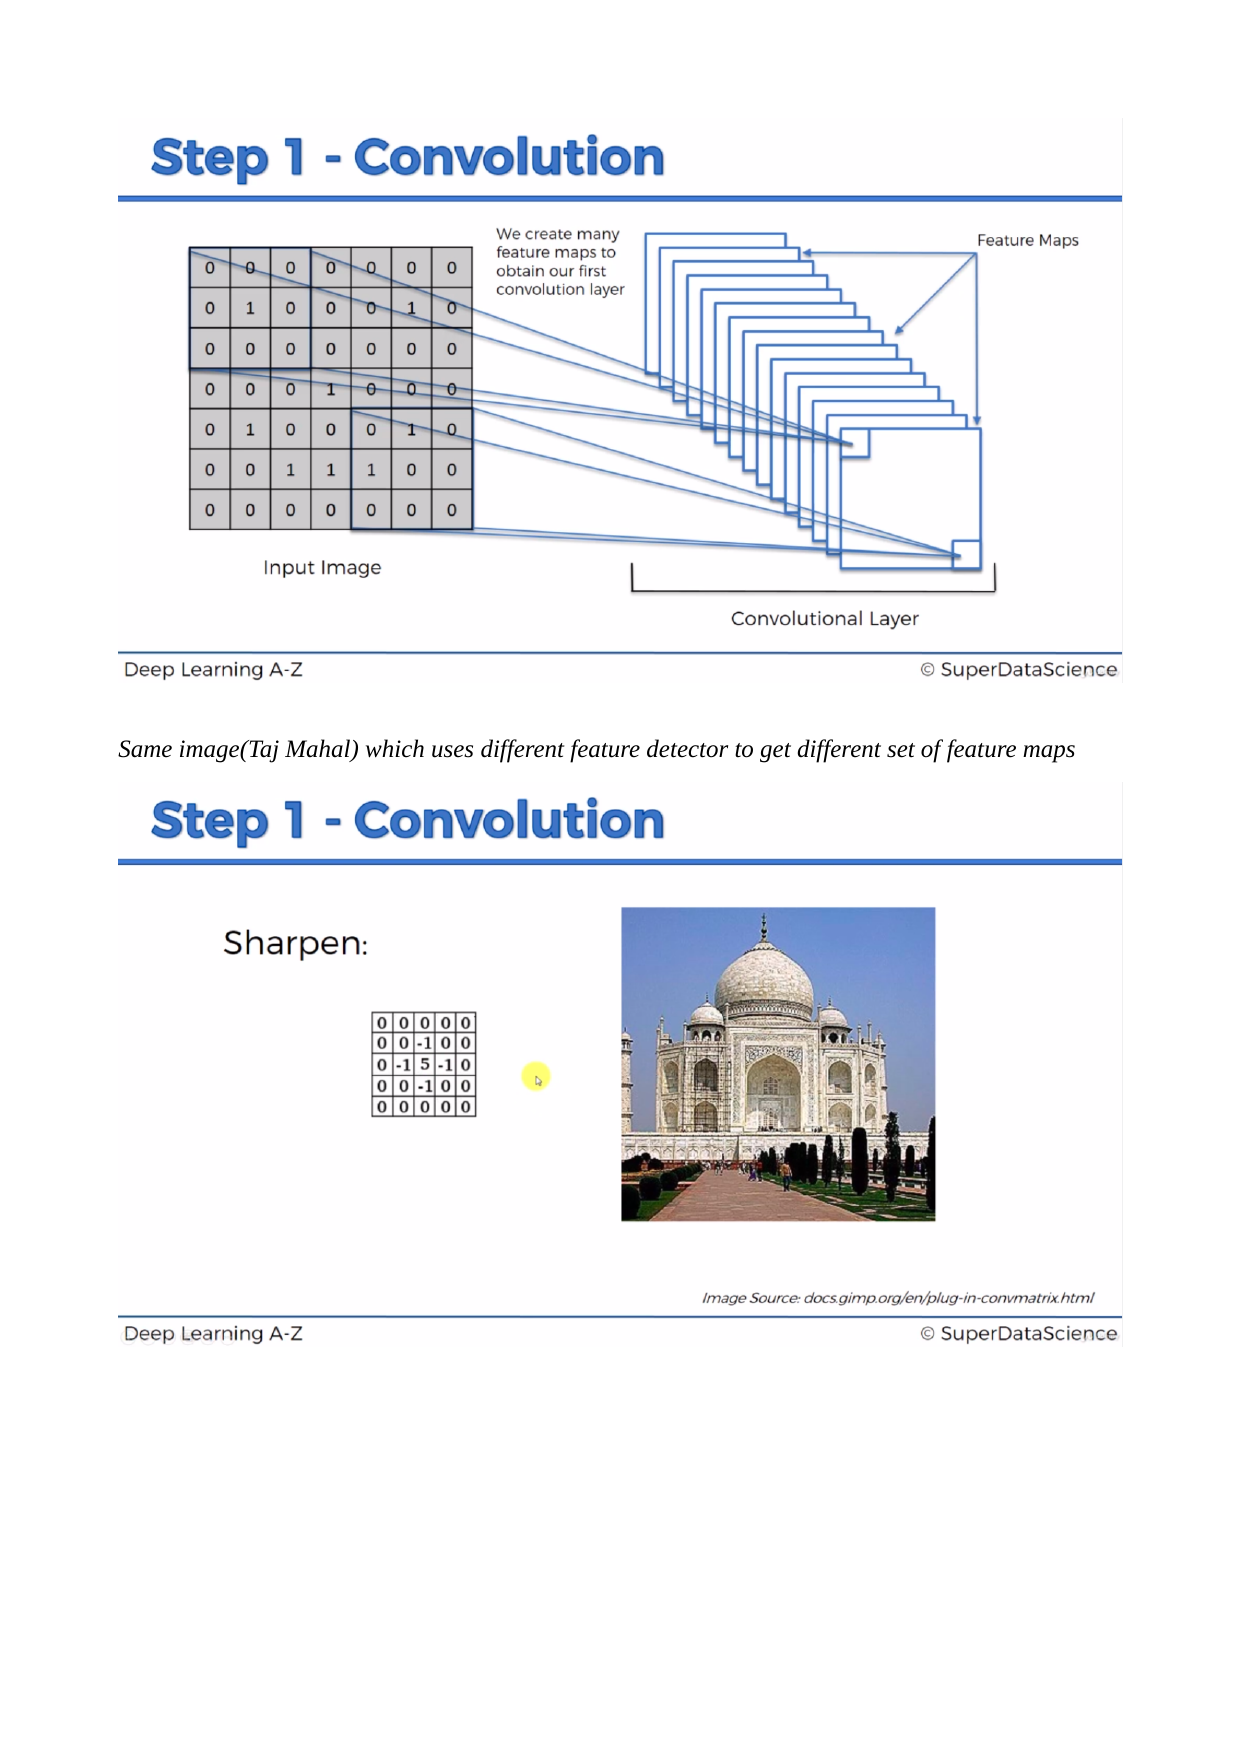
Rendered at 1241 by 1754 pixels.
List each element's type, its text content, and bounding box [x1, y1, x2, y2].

picture [118, 118, 1123, 683]
picture [118, 782, 1123, 1347]
text Same image(Taj Mahal) which uses different feature detector to get different set of feature maps [118, 734, 1122, 763]
